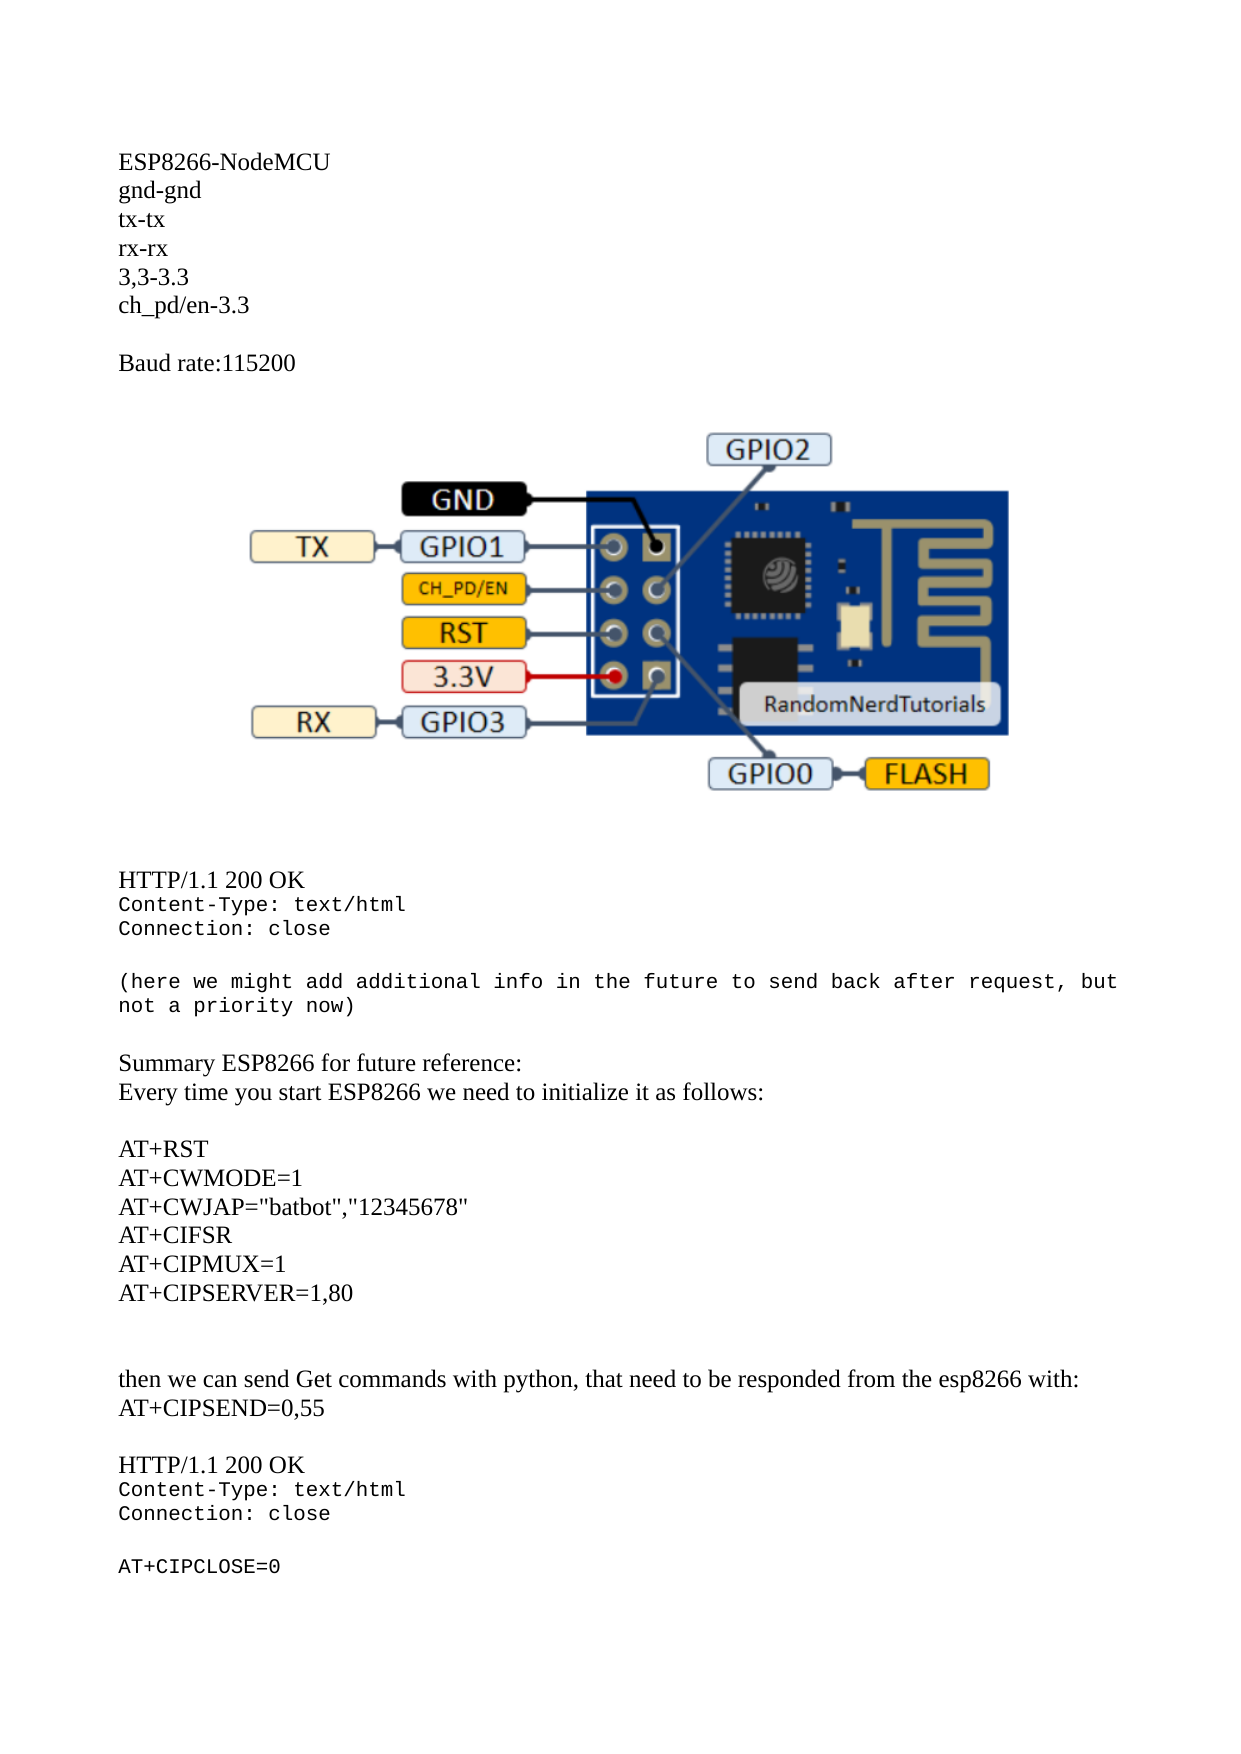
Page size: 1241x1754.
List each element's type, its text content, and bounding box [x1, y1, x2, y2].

text ESP8266-NodeMCU [118, 147, 1122, 176]
text Baud rate:115200 [118, 348, 1122, 377]
text HTTP/1.1 200 OK [118, 866, 1122, 894]
text then we can send Get commands with python, that need to be responded from the esp8266 with: [118, 1364, 1122, 1393]
text (here we might add additional info in the future to send back after request, but not a priority now) [118, 971, 1122, 1018]
text AT+CWJAP="batbot","12345678" [118, 1192, 1122, 1220]
text 3,3-3.3 [118, 262, 1122, 291]
text Connection: close [118, 918, 1122, 942]
text Content-Type: text/html [118, 894, 1122, 918]
text AT+CIPSEND=0,55 [118, 1393, 1122, 1422]
text AT+CIFSR [118, 1220, 1122, 1249]
text Every time you start ESP8266 we need to initialize it as follows: [118, 1077, 1122, 1105]
text AT+RST [118, 1134, 1122, 1163]
text Content-Type: text/html [118, 1479, 1122, 1503]
text AT+CIPMUX=1 [118, 1249, 1122, 1278]
text AT+CIPCLOSE=0 [118, 1556, 1122, 1579]
text Connection: close [118, 1503, 1122, 1526]
text AT+CWMODE=1 [118, 1163, 1122, 1192]
text rx-rx [118, 233, 1122, 262]
text Summary ESP8266 for future reference: [118, 1048, 1122, 1077]
text tx-tx [118, 204, 1122, 233]
text ch_pd/en-3.3 [118, 291, 1122, 319]
picture [161, 405, 1079, 841]
text gnd-gnd [118, 176, 1122, 204]
text AT+CIPSERVER=1,80 [118, 1278, 1122, 1307]
text HTTP/1.1 200 OK [118, 1450, 1122, 1479]
